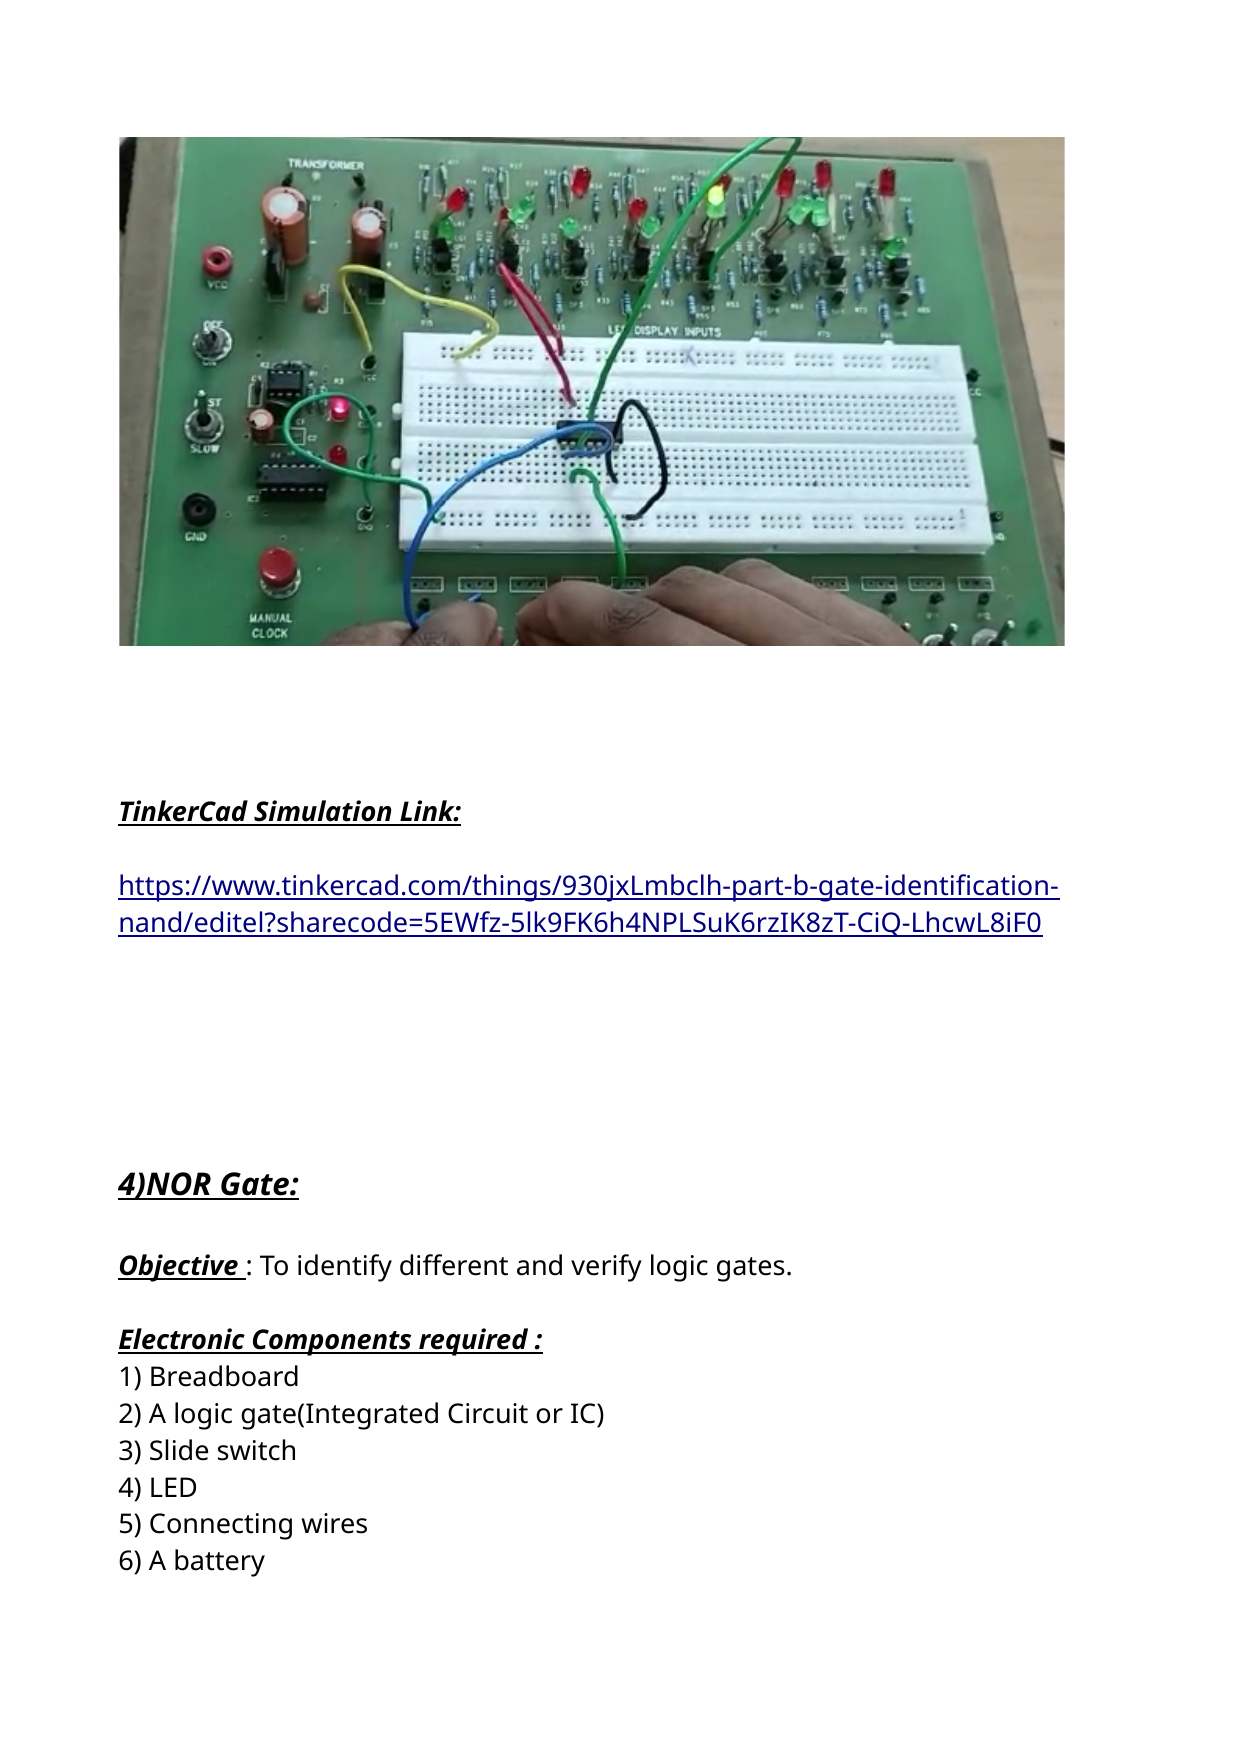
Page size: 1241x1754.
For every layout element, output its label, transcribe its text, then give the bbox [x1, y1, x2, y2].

text 4) LED [118, 1468, 1122, 1505]
text TinkerCad Simulation Link: [118, 793, 1122, 830]
text 1) Breadboard [118, 1357, 1122, 1394]
text 5) Connecting wires [118, 1505, 1122, 1542]
text Objective : To identify different and verify logic gates. [118, 1247, 1122, 1284]
text Electronic Components required : [118, 1321, 1122, 1357]
text 3) Slide switch [118, 1431, 1122, 1468]
text 2) A logic gate(Integrated Circuit or IC) [118, 1394, 1122, 1431]
text 4)NOR Gate: [118, 1162, 1122, 1204]
text 6) A battery [118, 1542, 1122, 1579]
picture [119, 137, 1065, 646]
text https://www.tinkercad.com/things/930jxLmbclh-part-b-gate-identification-nand/editel?sharecode=5EWfz-5lk9FK6h4NPLSuK6rzIK8zT-CiQ-LhcwL8iF0 [118, 867, 1122, 940]
